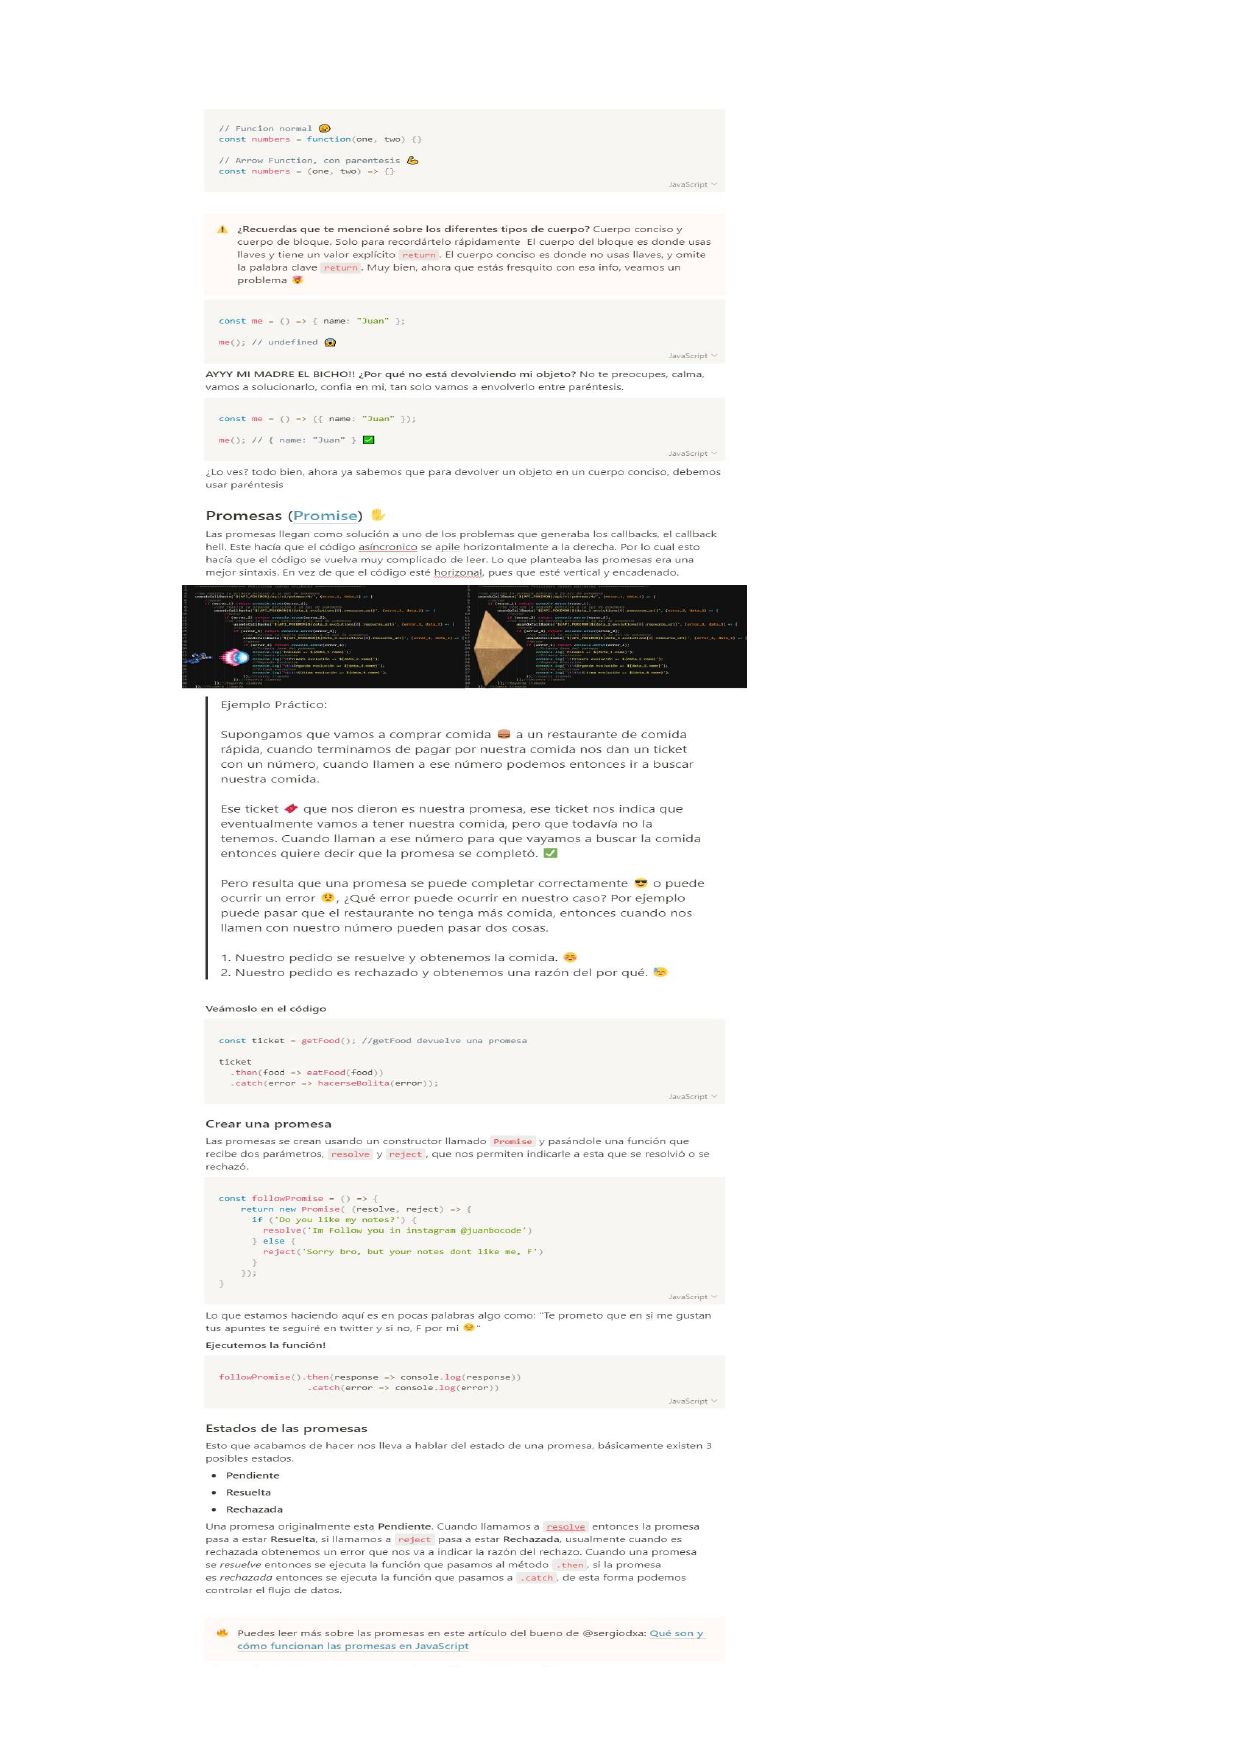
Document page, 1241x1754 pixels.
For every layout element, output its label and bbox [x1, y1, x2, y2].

picture [175, 1409, 755, 1667]
